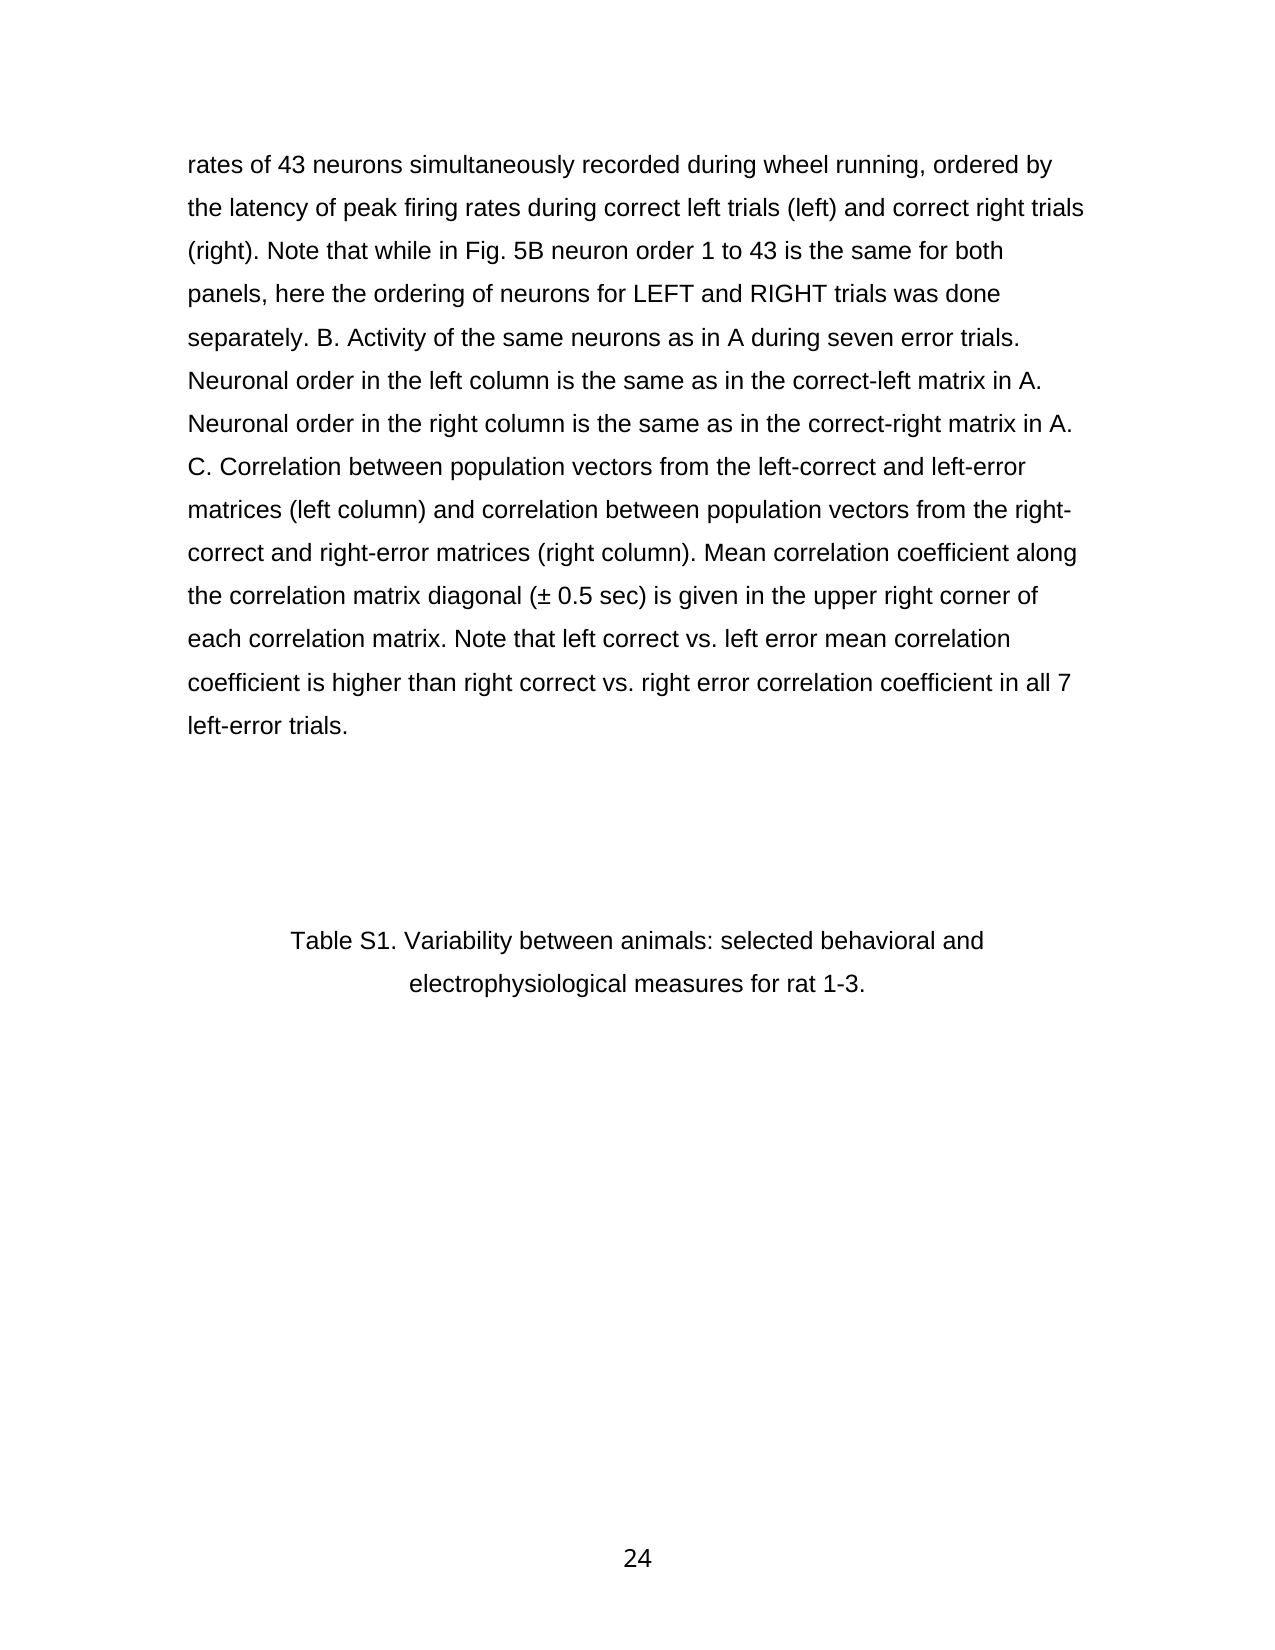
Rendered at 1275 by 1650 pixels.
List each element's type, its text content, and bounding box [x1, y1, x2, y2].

text Table S1. Variability between animals: selected behavioral and electrophysiological measures for rat 1-3. [187, 926, 1087, 998]
text rates of 43 neurons simultaneously recorded during wheel running, ordered by the latency of peak firing rates during correct left trials (left) and correct right trials (right). Note that while in Fig. 5B neuron order 1 to 43 is the same for both panels, here the ordering of neurons for LEFT and RIGHT trials was done separately. B. Activity of the same neurons as in A during seven error trials. Neuronal order in the left column is the same as in the correct-left matrix in A. Neuronal order in the right column is the same as in the correct-right matrix in A. C. Correlation between population vectors from the left-correct and left-error matrices (left column) and correlation between population vectors from the right-correct and right-error matrices (right column). Mean correlation coefficient along the correlation matrix diagonal (± 0.5 sec) is given in the upper right corner of each correlation matrix. Note that left correct vs. left error mean correlation coefficient is higher than right correct vs. right error correlation coefficient in all 7 left-error trials. [187, 150, 1087, 739]
